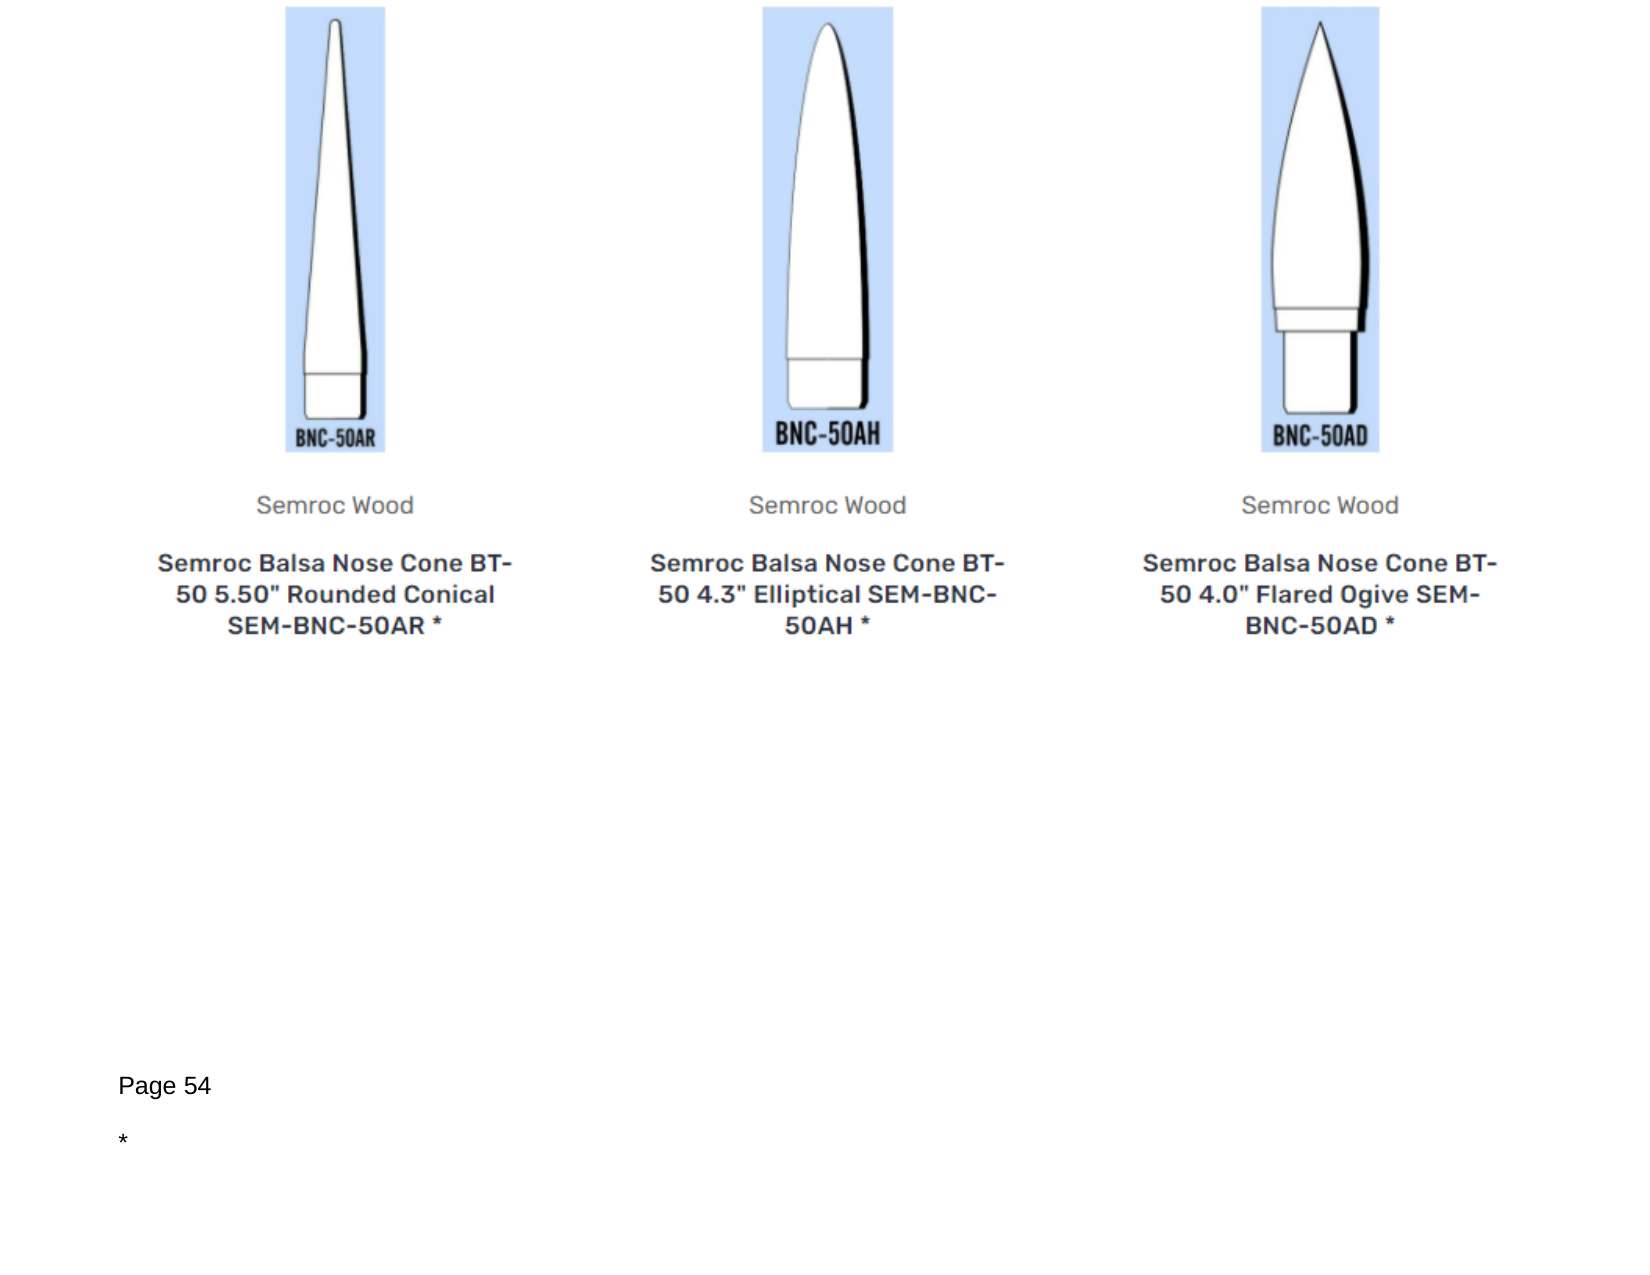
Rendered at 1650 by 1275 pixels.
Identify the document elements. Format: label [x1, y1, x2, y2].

picture [137, 0, 1513, 661]
